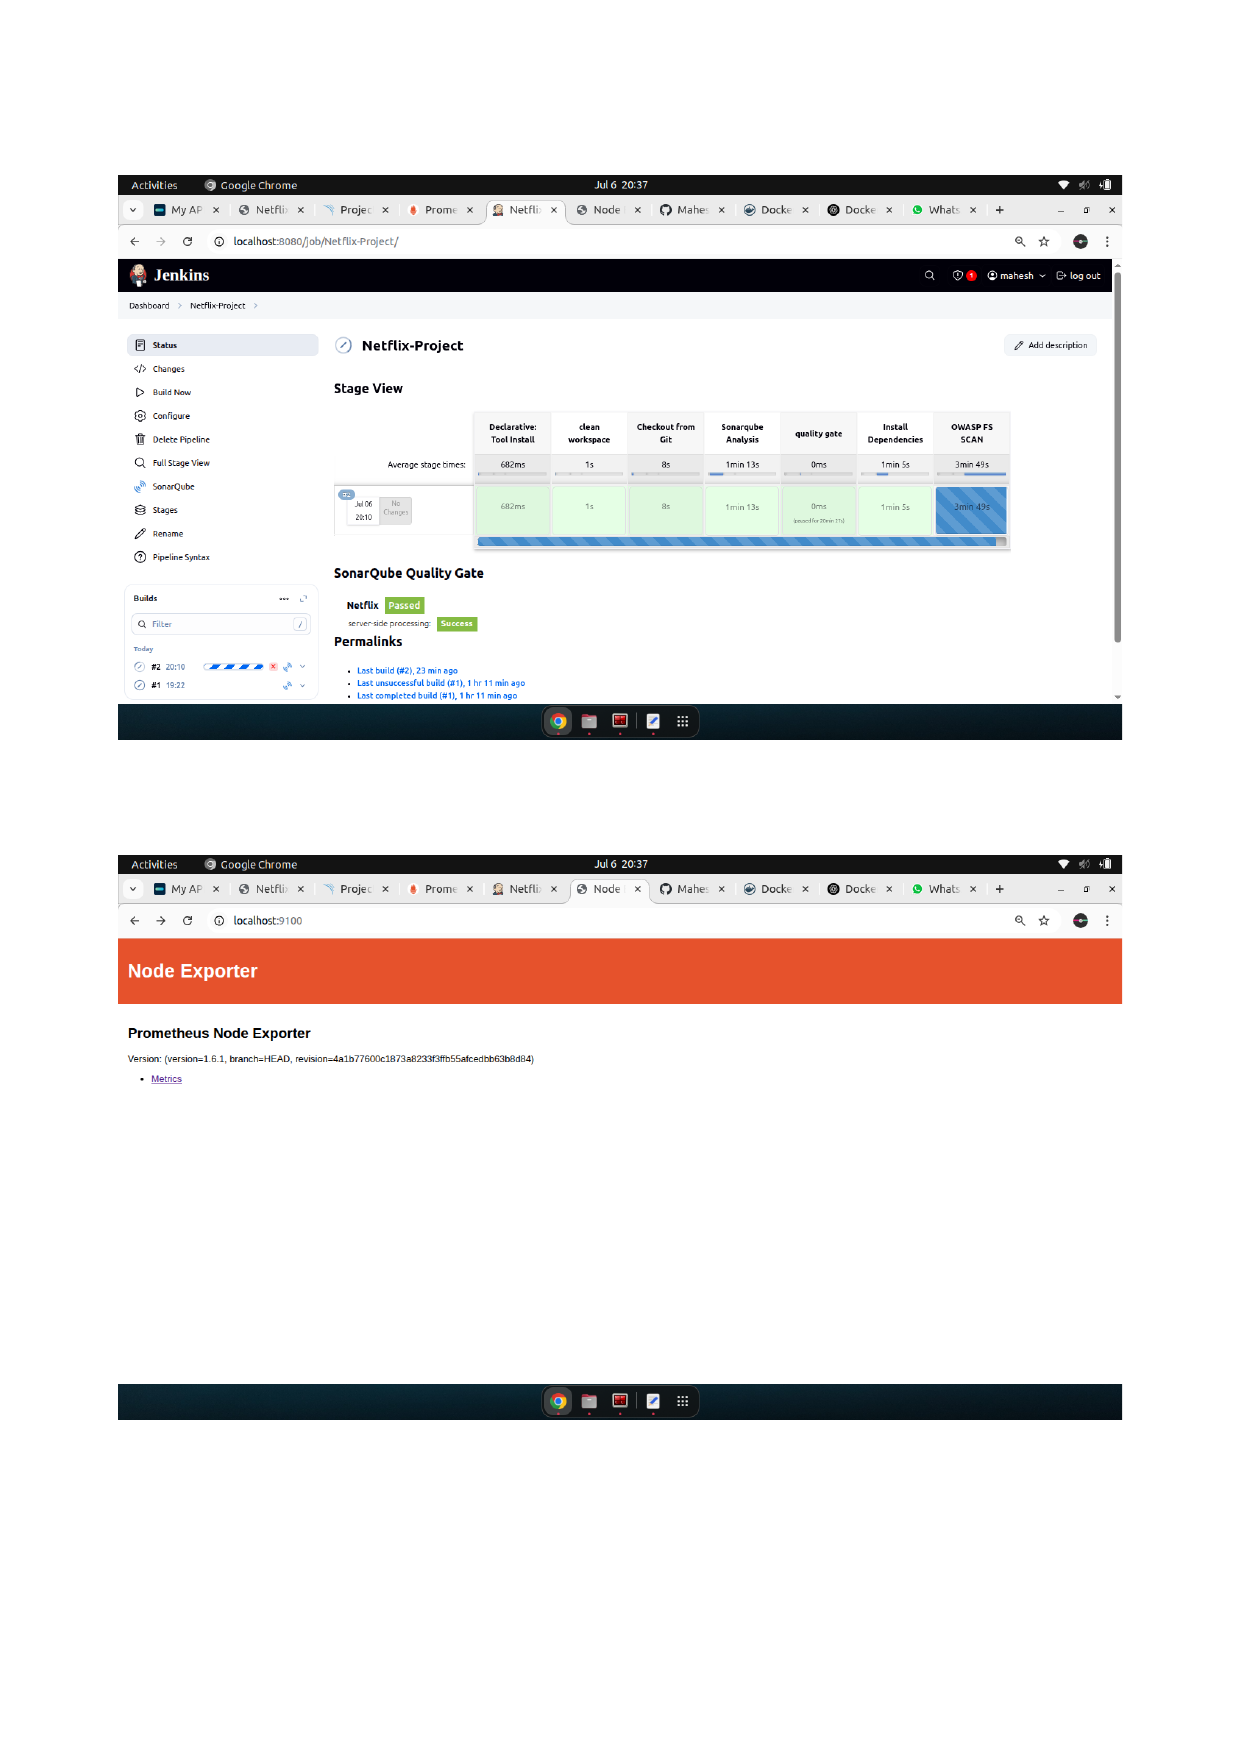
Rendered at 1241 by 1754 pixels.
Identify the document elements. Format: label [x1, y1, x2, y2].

picture [118, 855, 1123, 1420]
picture [118, 175, 1123, 740]
